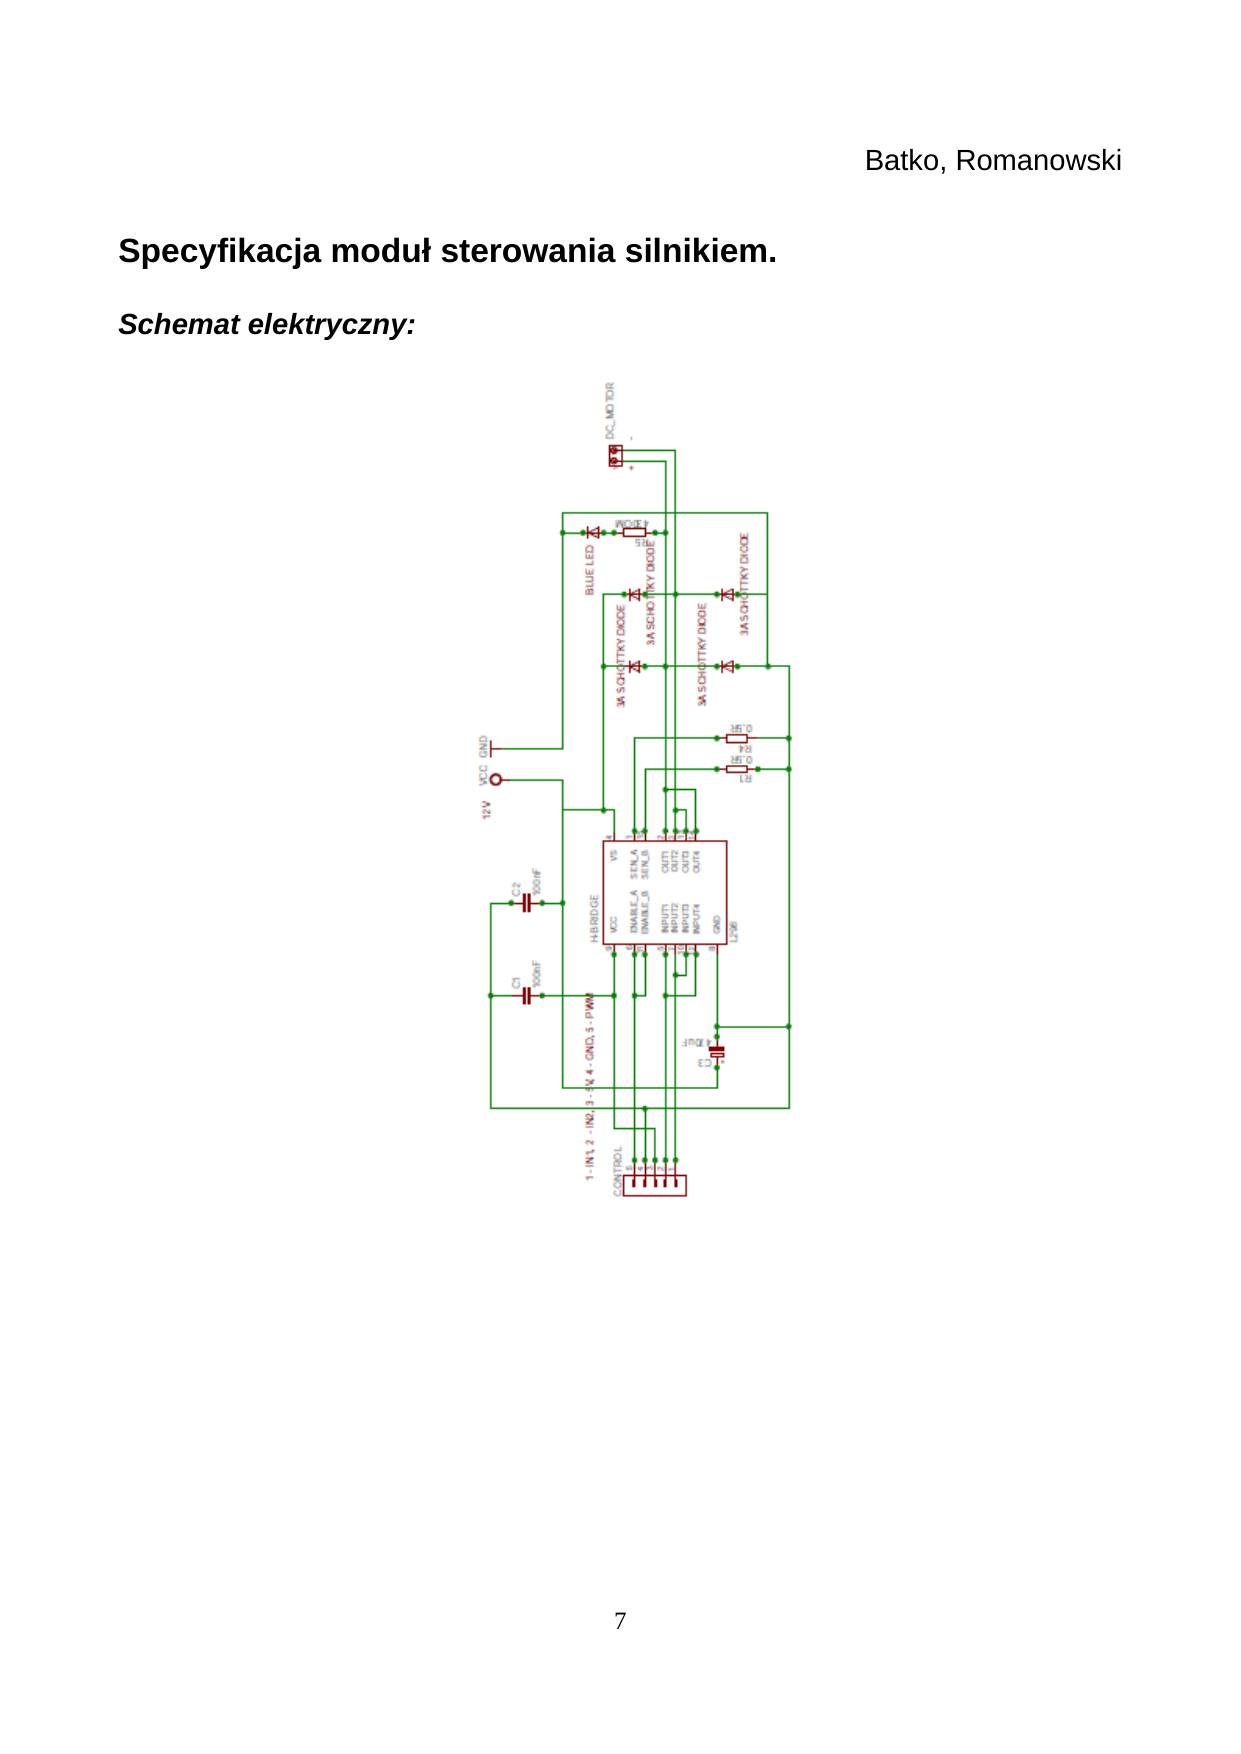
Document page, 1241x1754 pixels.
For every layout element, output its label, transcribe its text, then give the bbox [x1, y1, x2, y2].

subtitle Specyfikacja moduł sterowania silnikiem. [118, 231, 1122, 270]
picture [370, 353, 870, 1225]
subtitle Schemat elektryczny: [118, 307, 1122, 341]
